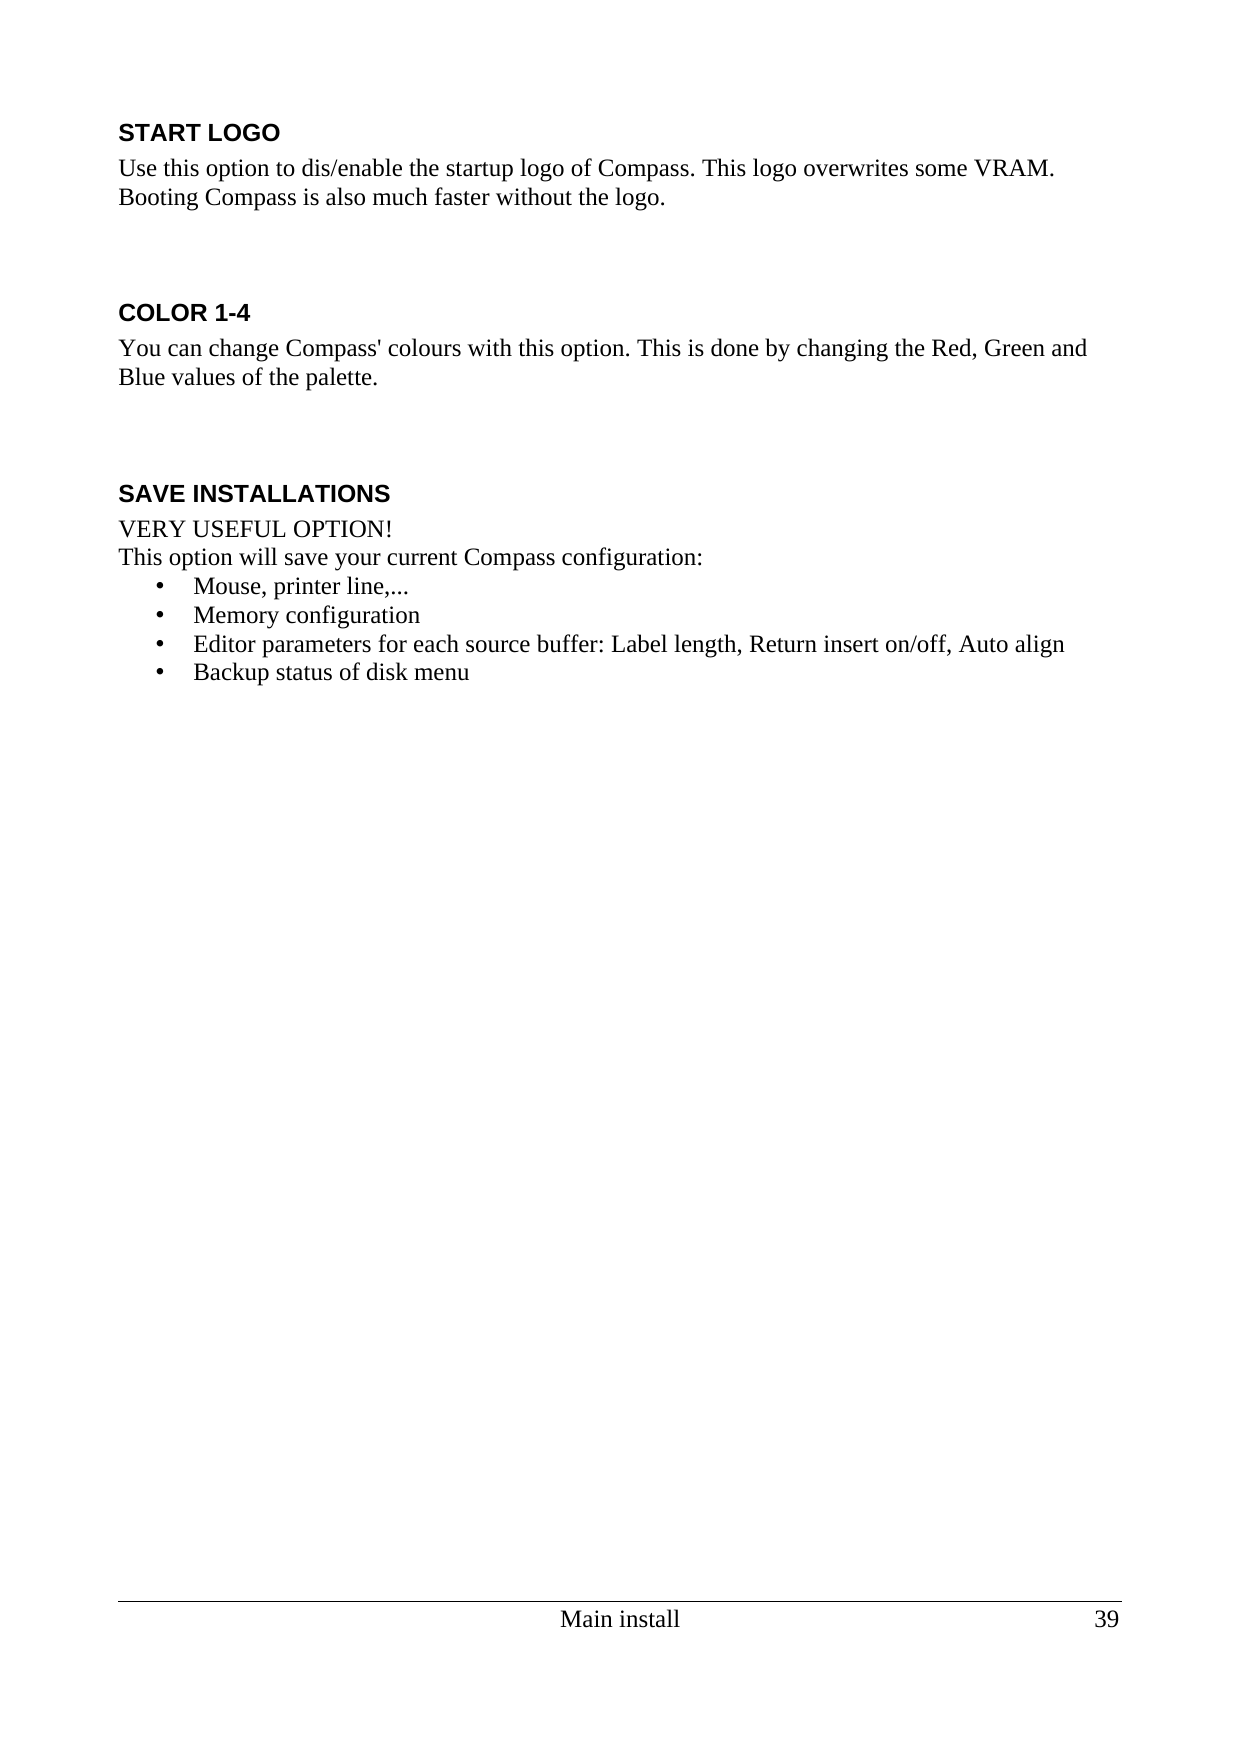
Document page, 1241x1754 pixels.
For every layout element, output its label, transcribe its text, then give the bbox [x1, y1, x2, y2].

text This option will save your current Compass configuration: [118, 542, 1122, 571]
text You can change Compass' colours with this option. This is done by changing the Red, Green and Blue values of the palette. [118, 333, 1122, 391]
subtitle SAVE INSTALLATIONS [118, 479, 1122, 507]
list Backup status of disk menu [156, 657, 1122, 686]
list Memory configuration [156, 600, 1122, 629]
text VERY USEFUL OPTION! [118, 514, 1122, 542]
list Editor parameters for each source buffer: Label length, Return insert on/off, Auto align [156, 629, 1122, 657]
list Mouse, printer line,... [156, 571, 1122, 600]
subtitle COLOR 1-4 [118, 298, 1122, 327]
subtitle START LOGO [118, 118, 1122, 147]
text Use this option to dis/enable the startup logo of Compass. This logo overwrites some VRAM. Booting Compass is also much faster without the logo. [118, 153, 1122, 211]
